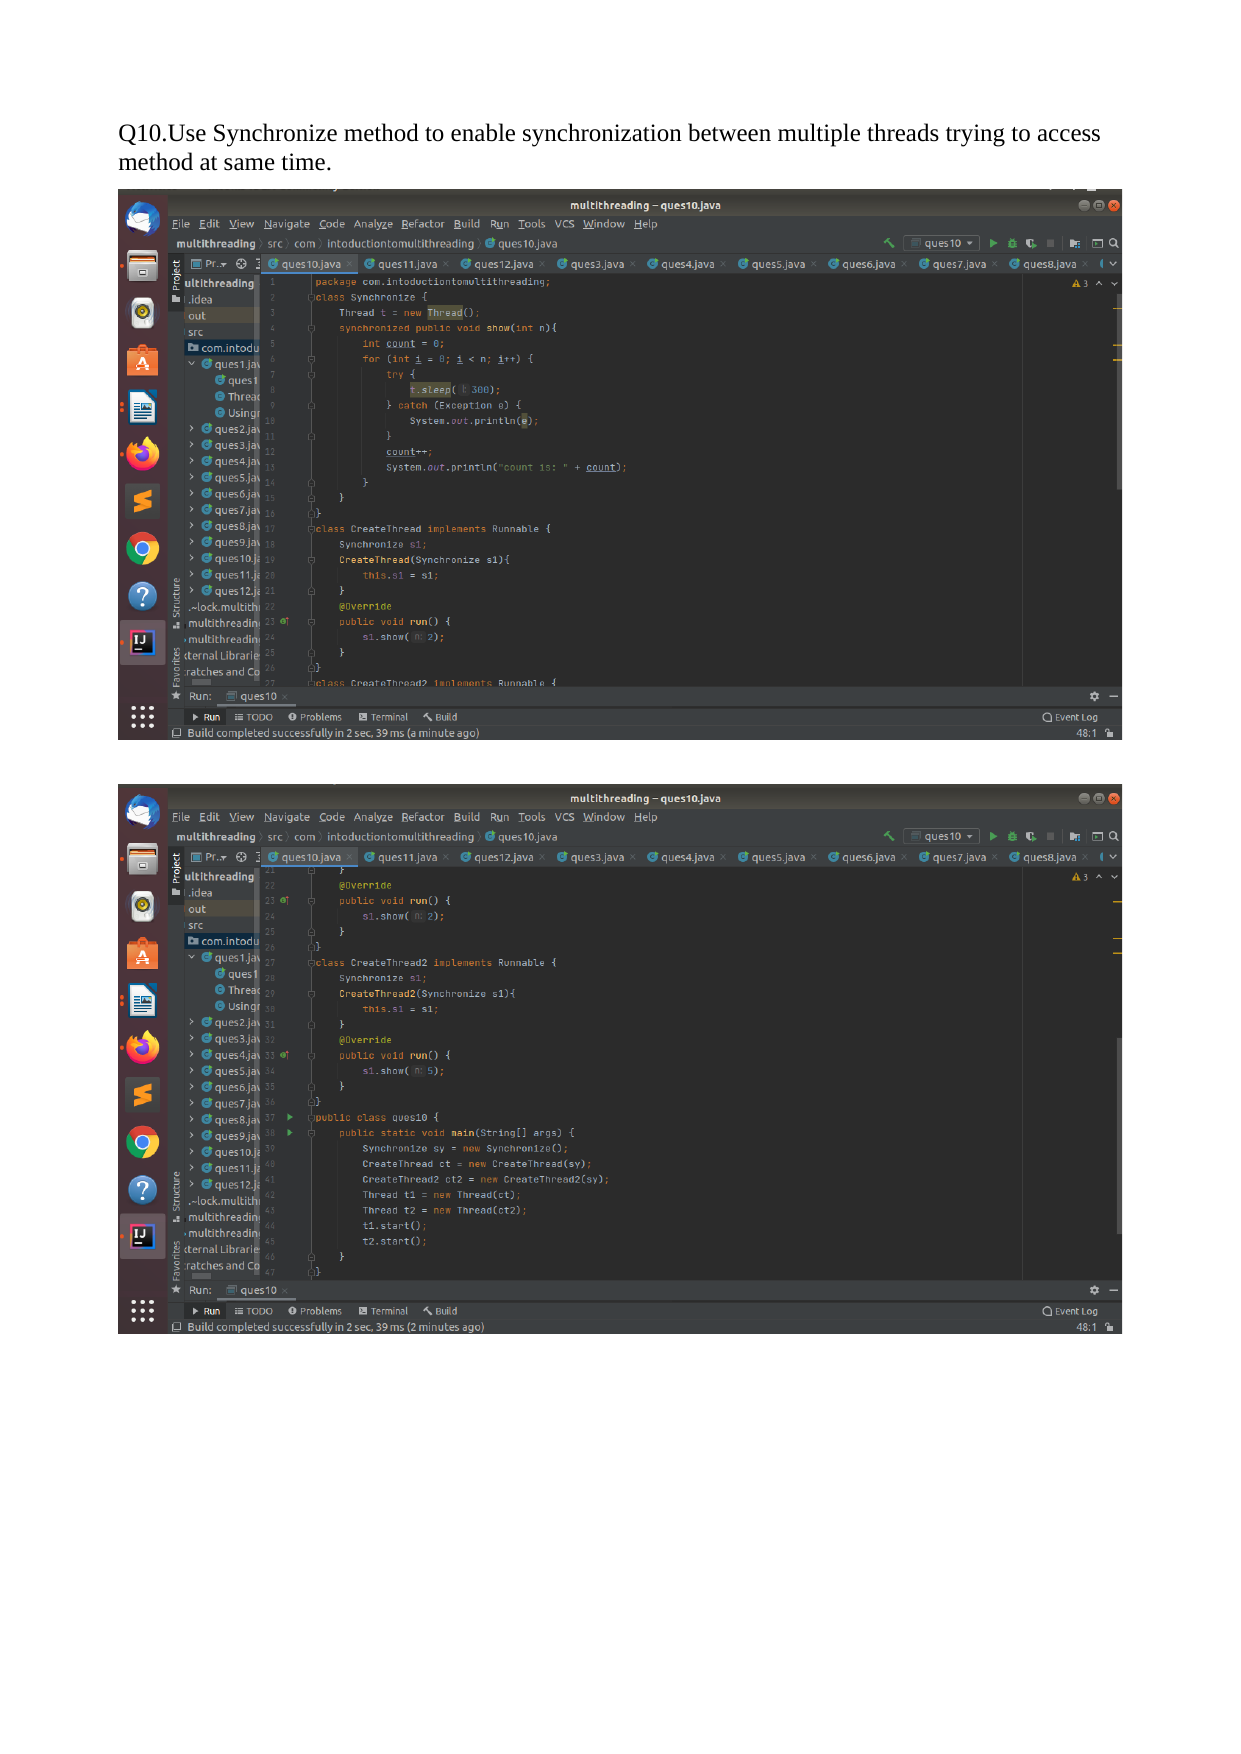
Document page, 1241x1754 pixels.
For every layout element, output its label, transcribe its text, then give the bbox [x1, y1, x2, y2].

text Q10.Use Synchronize method to enable synchronization between multiple threads trying to access method at same time. [118, 118, 1122, 176]
picture [118, 784, 1123, 1334]
picture [118, 189, 1123, 740]
